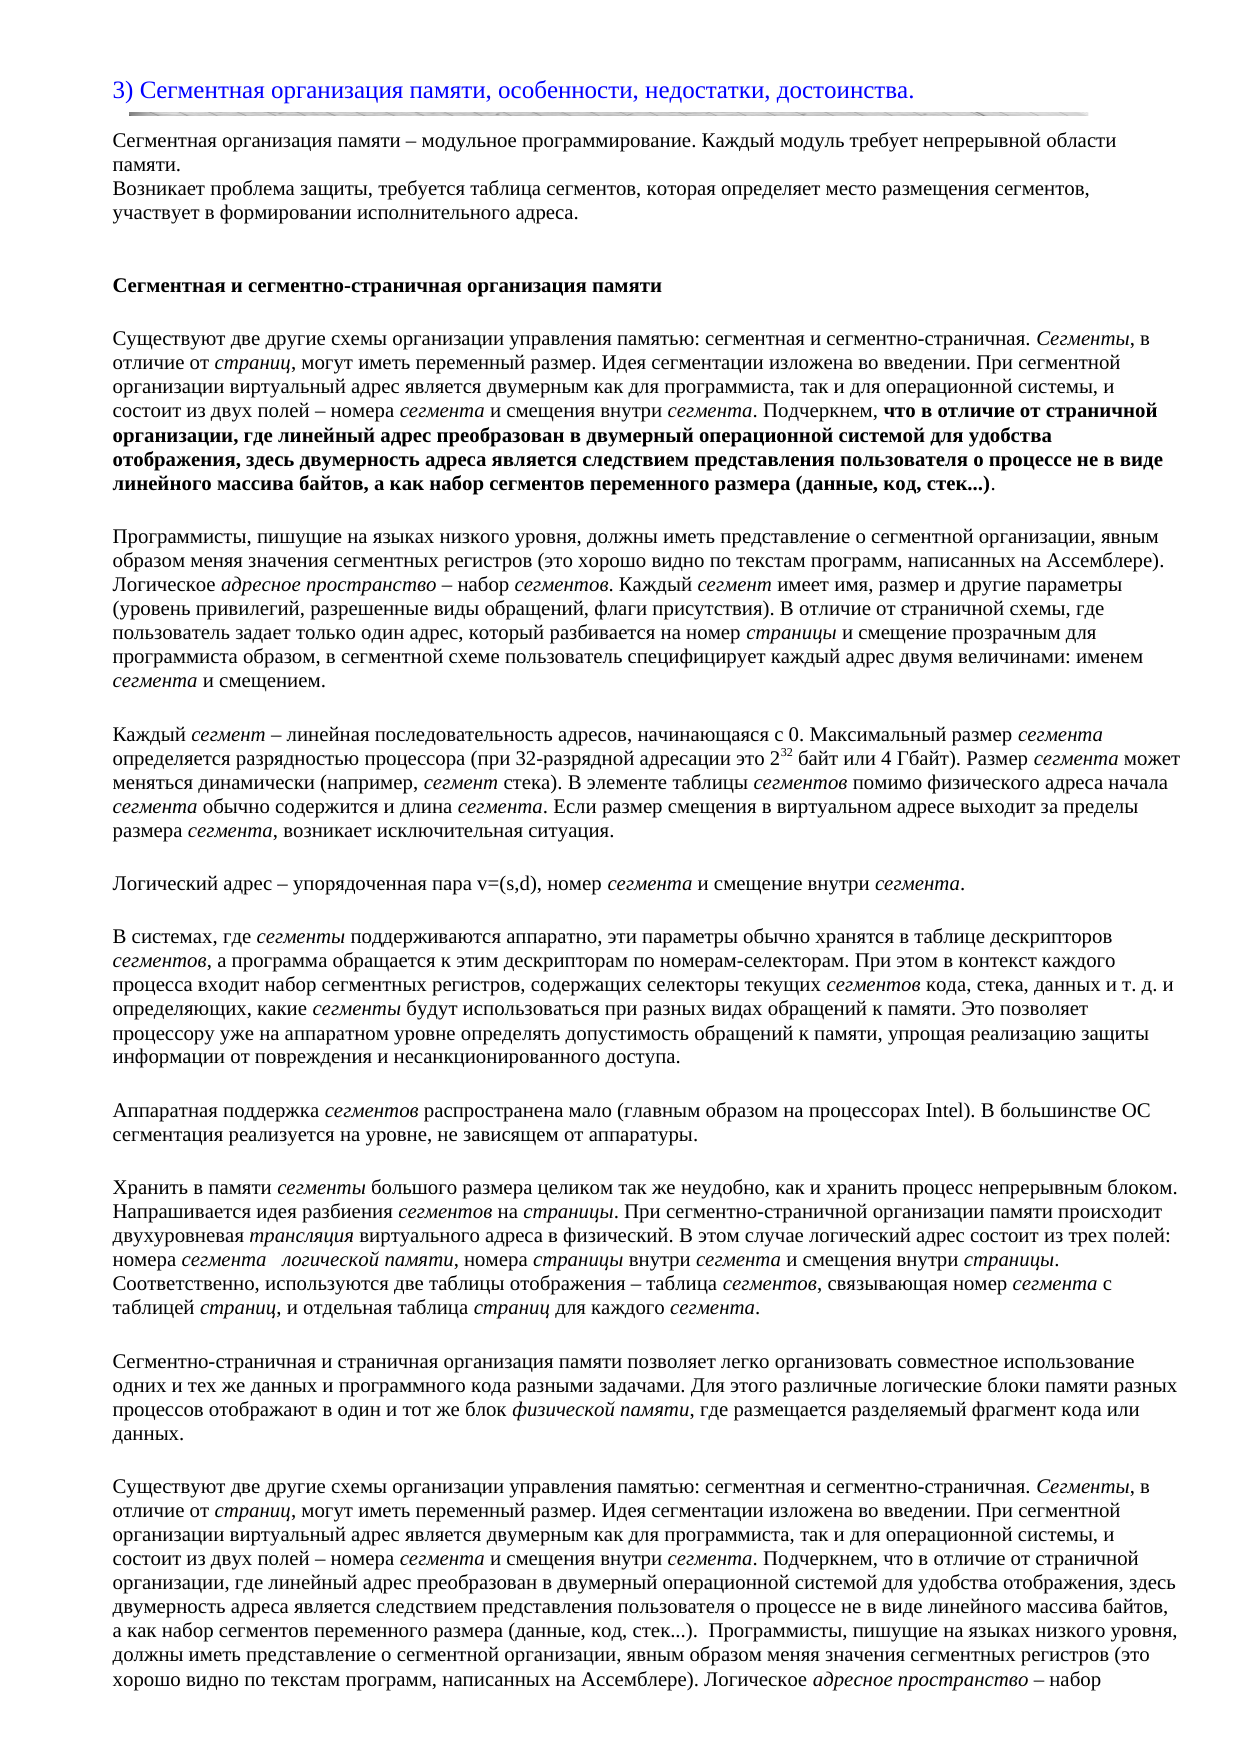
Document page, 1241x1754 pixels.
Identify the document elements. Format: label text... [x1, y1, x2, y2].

text В системах, где сегменты поддерживаются аппаратно, эти параметры обычно хранятся в таблице дескрипторов сегментов, а программа обращается к этим дескрипторам по номерам-селекторам. При этом в контекст каждого процесса входит набор сегментных регистров, содержащих селекторы текущих сегментов кода, стека, данных и т. д. и определяющих, какие сегменты будут использоваться при разных видах обращений к памяти. Это позволяет процессору уже на аппаратном уровне определять допустимость обращений к памяти, упрощая реализацию защиты информации от повреждения и несанкционированного доступа. [112, 924, 1181, 1068]
text Сегментная организация памяти – модульное программирование. Каждый модуль требует непрерывной области памяти. [112, 128, 1181, 176]
text Логический адрес – упорядоченная пара v=(s,d), номер сегмента и смещение внутри сегмента. [112, 871, 1181, 895]
text Хранить в памяти сегменты большого размера целиком так же неудобно, как и хранить процесс непрерывным блоком. Напрашивается идея разбиения сегментов на страницы. При сегментно-страничной организации памяти происходит двухуровневая трансляция виртуального адреса в физический. В этом случае логический адрес состоит из трех полей: номера сегмента логической памяти, номера страницы внутри сегмента и смещения внутри страницы. Соответственно, используются две таблицы отображения – таблица сегментов, связывающая номер сегмента с таблицей страниц, и отдельная таблица страниц для каждого сегмента. [112, 1175, 1181, 1319]
subtitle Сегментная и сегментно-страничная организация памяти [112, 273, 1181, 297]
text Аппаратная поддержка сегментов распространена мало (главным образом на процессорах Intel). В большинстве ОС сегментация реализуется на уровне, не зависящем от аппаратуры. [112, 1098, 1181, 1146]
text Возникает проблема защиты, требуется таблица сегментов, которая определяет место размещения сегментов, участвует в формировании исполнительного адреса. [112, 176, 1181, 224]
text Каждый сегмент – линейная последовательность адресов, начинающаяся с 0. Максимальный размер сегмента определяется разрядностью процессора (при 32-разрядной адресации это 232 байт или 4 Гбайт). Размер сегмента может меняться динамически (например, сегмент стека). В элементе таблицы сегментов помимо физического адреса начала сегмента обычно содержится и длина сегмента. Если размер смещения в виртуальном адресе выходит за пределы размера сегмента, возникает исключительная ситуация. [112, 721, 1181, 842]
text Программисты, пишущие на языках низкого уровня, должны иметь представление о сегментной организации, явным образом меняя значения сегментных регистров (это хорошо видно по текстам программ, написанных на Ассемблере). Логическое адресное пространство – набор сегментов. Каждый сегмент имеет имя, размер и другие параметры (уровень привилегий, разрешенные виды обращений, флаги присутствия). В отличие от страничной схемы, где пользователь задает только один адрес, который разбивается на номер страницы и смещение прозрачным для программиста образом, в сегментной схеме пользователь специфицирует каждый адрес двумя величинами: именем сегмента и смещением. [112, 524, 1181, 692]
text Существуют две другие схемы организации управления памятью: сегментная и сегментно-страничная. Сегменты, в отличие от страниц, могут иметь переменный размер. Идея сегментации изложена во введении. При сегментной организации виртуальный адрес является двумерным как для программиста, так и для операционной системы, и состоит из двух полей – номера сегмента и смещения внутри сегмента. Подчеркнем, что в отличие от страничной организации, где линейный адрес преобразован в двумерный операционной системой для удобства отображения, здесь двумерность адреса является следствием представления пользователя о процессе не в виде линейного массива байтов, а как набор сегментов переменного размера (данные, код, стек...). [112, 326, 1181, 495]
text 3) Сегментная организация памяти, особенности, недостатки, достоинства. [112, 75, 1181, 104]
text Сегментно-страничная и страничная организация памяти позволяет легко организовать совместное использование одних и тех же данных и программного кода разными задачами. Для этого различные логические блоки памяти разных процессов отображают в один и тот же блок физической памяти, где размещается разделяемый фрагмент кода или данных. [112, 1348, 1181, 1445]
text Существуют две другие схемы организации управления памятью: сегментная и сегментно-страничная. Сегменты, в отличие от страниц, могут иметь переменный размер. Идея сегментации изложена во введении. При сегментной организации виртуальный адрес является двумерным как для программиста, так и для операционной системы, и состоит из двух полей – номера сегмента и смещения внутри сегмента. Подчеркнем, что в отличие от страничной организации, где линейный адрес преобразован в двумерный операционной системой для удобства отображения, здесь двумерность адреса является следствием представления пользователя о процессе не в виде линейного массива байтов, а как набор сегментов переменного размера (данные, код, стек...). Программисты, пишущие на языках низкого уровня, должны иметь представление о сегментной организации, явным образом меняя значения сегментных регистров (это хорошо видно по текстам программ, написанных на Ассемблере). Логическое адресное пространство – набор [112, 1474, 1181, 1691]
